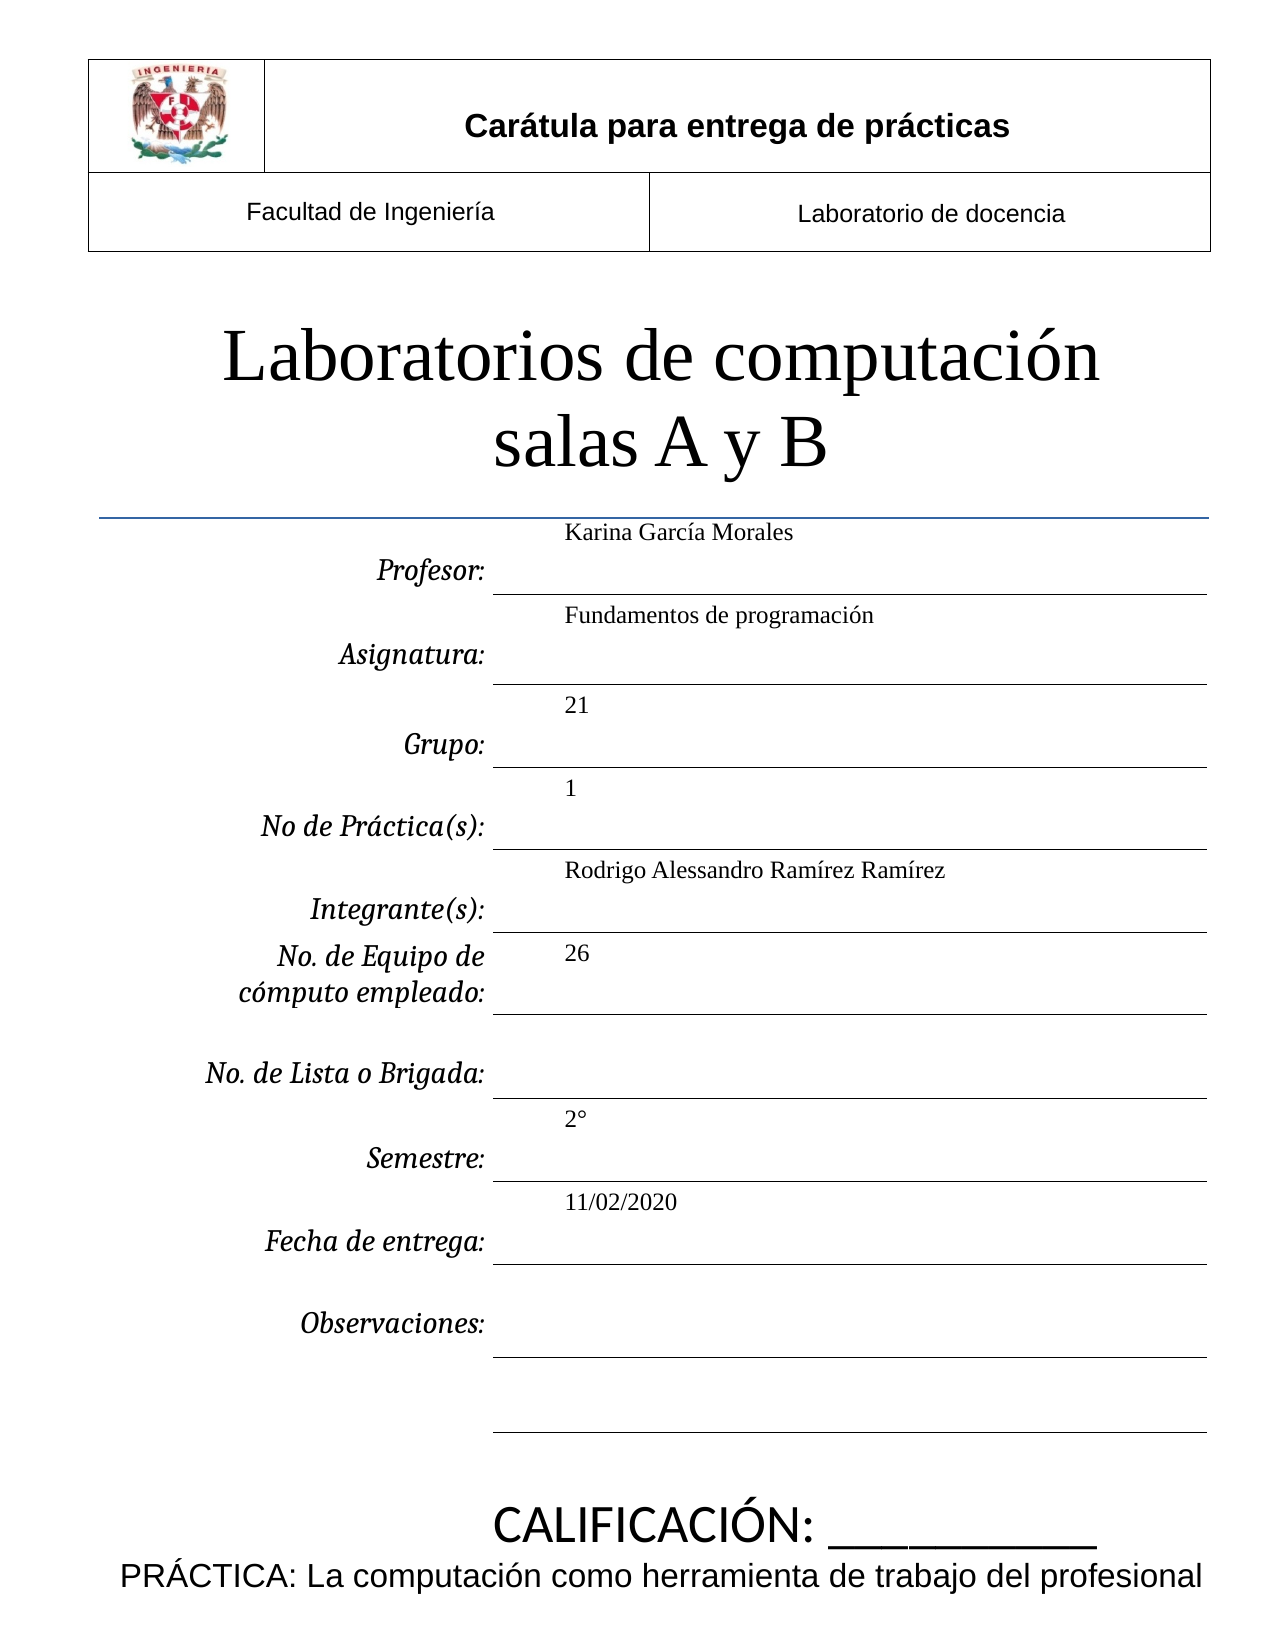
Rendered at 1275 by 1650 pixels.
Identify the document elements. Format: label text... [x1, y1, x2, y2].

table_cell [493, 1358, 1207, 1432]
table_header [118, 511, 493, 517]
table_header [493, 511, 1207, 517]
table_cell No. de Lista o Brigada: [118, 1014, 493, 1098]
table_header Carátula para entrega de prácticas [265, 60, 1210, 172]
table_cell Laboratorio de docencia [650, 173, 1210, 251]
table_header [89, 60, 264, 172]
table_cell 2° [493, 1099, 1207, 1181]
table_cell Fundamentos de programación [493, 595, 1207, 684]
table_header Profesor: [118, 519, 493, 594]
table_cell Rodrigo Alessandro Ramírez Ramírez [493, 850, 1207, 932]
table_cell Fecha de entrega: [118, 1181, 493, 1263]
table_cell Integrante(s): [118, 849, 493, 932]
text CALIFICACIÓN: __________ [118, 1489, 1205, 1556]
table_cell 26 [493, 933, 1207, 1013]
table_cell No. de Equipo de cómputo empleado: [118, 932, 493, 1013]
table_cell [493, 1265, 1207, 1357]
table_cell Semestre: [118, 1098, 493, 1181]
table_cell Asignatura: [118, 594, 493, 684]
table_cell Observaciones: [118, 1264, 493, 1357]
table_cell Facultad de Ingeniería [89, 173, 649, 251]
table_cell 11/02/2020 [493, 1182, 1207, 1263]
text PRÁCTICA: La computación como herramienta de trabajo del profesional [118, 1556, 1205, 1594]
table_cell [118, 1357, 493, 1432]
table_cell 1 [493, 768, 1207, 849]
table_cell [493, 1015, 1207, 1098]
text Laboratorios de computación [118, 310, 1205, 396]
table_header Karina García Morales [493, 519, 1207, 594]
text salas A y B [118, 396, 1205, 482]
table_cell 21 [493, 685, 1207, 766]
table_cell No de Práctica(s): [118, 766, 493, 849]
table_cell Grupo: [118, 684, 493, 766]
